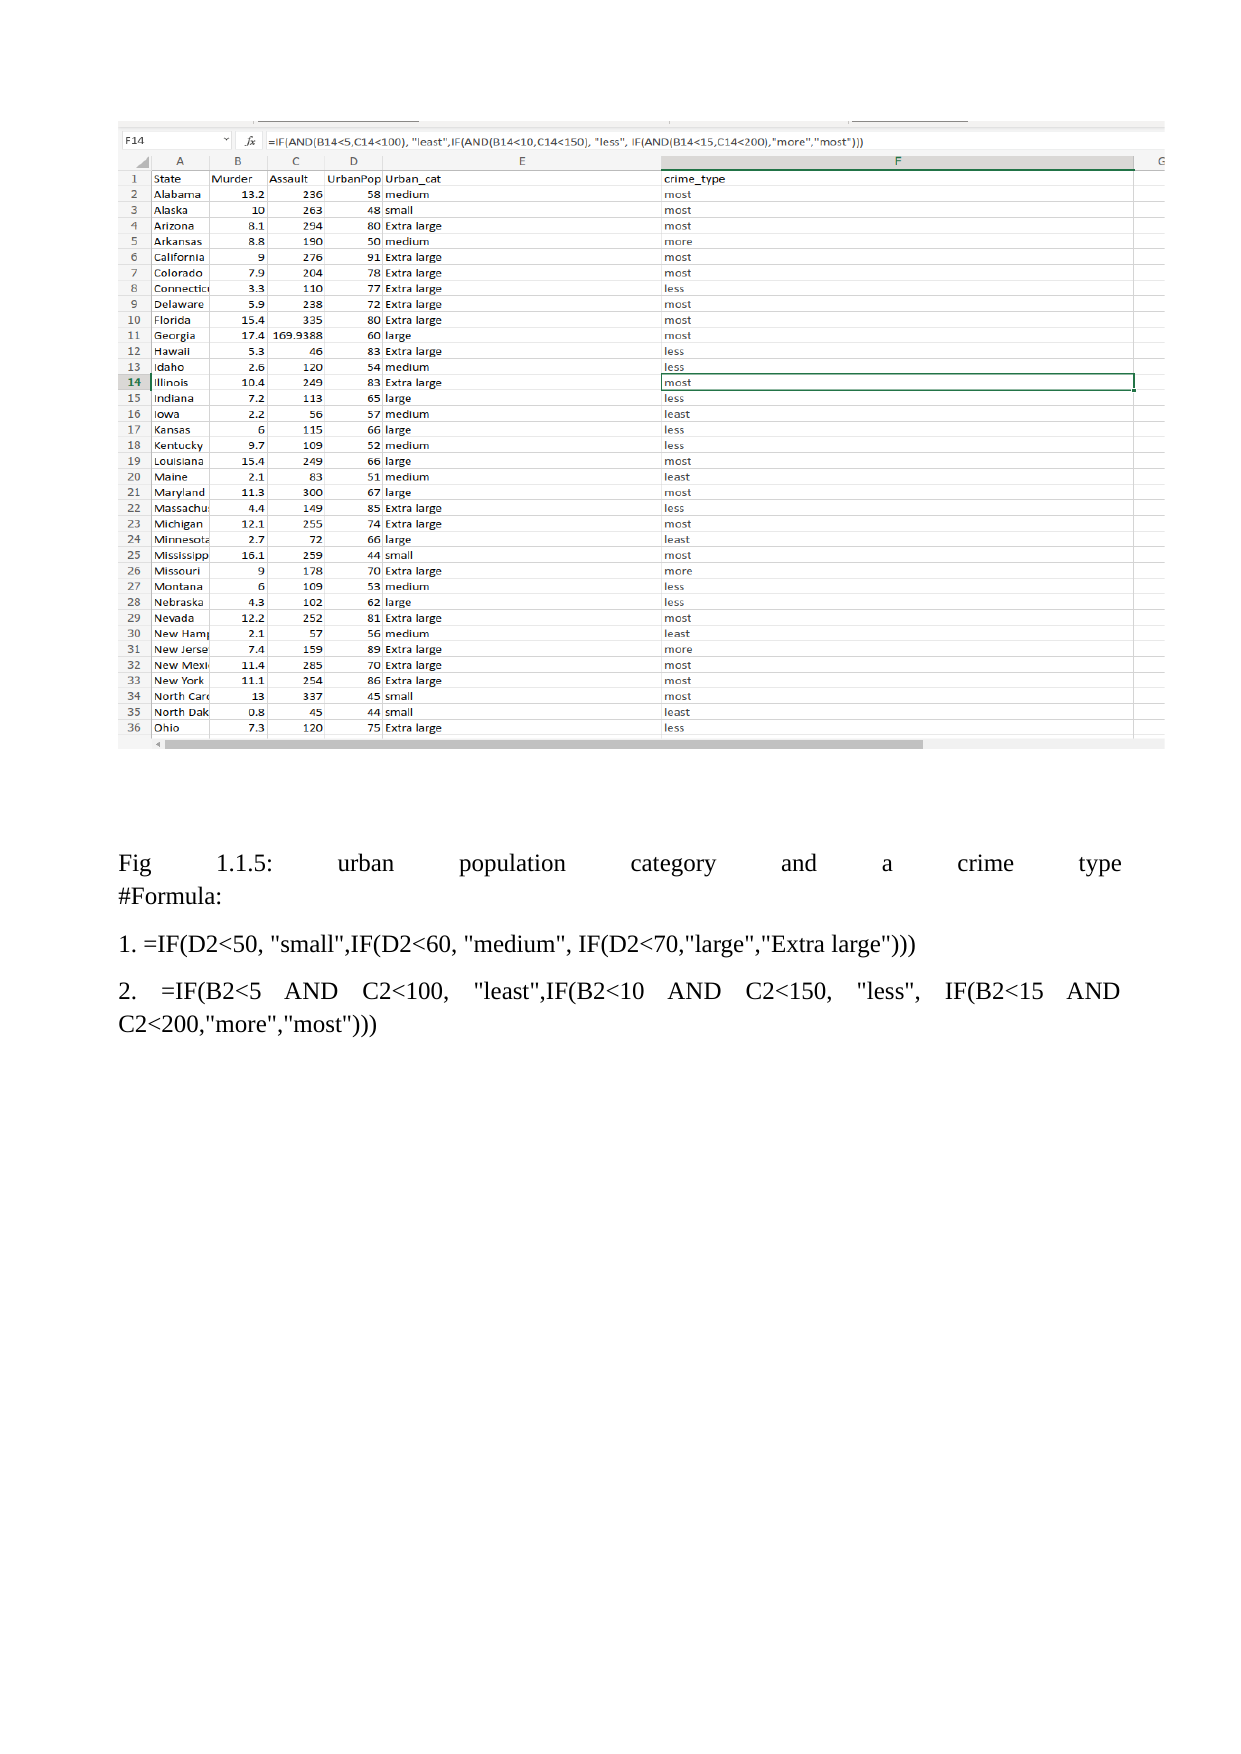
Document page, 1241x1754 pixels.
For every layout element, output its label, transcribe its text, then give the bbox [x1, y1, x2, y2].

text 2. =IF(B2<5 AND C2<100, "least",IF(B2<10 AND C2<150, "less", IF(B2<15 AND C2<200,"more","most"))) [118, 976, 1122, 1038]
text 1. =IF(D2<50, "small",IF(D2<60, "medium", IF(D2<70,"large","Extra large"))) [118, 929, 1122, 957]
text Fig 1.1.5: urban population category and a crime type #Formula: [118, 848, 1122, 910]
